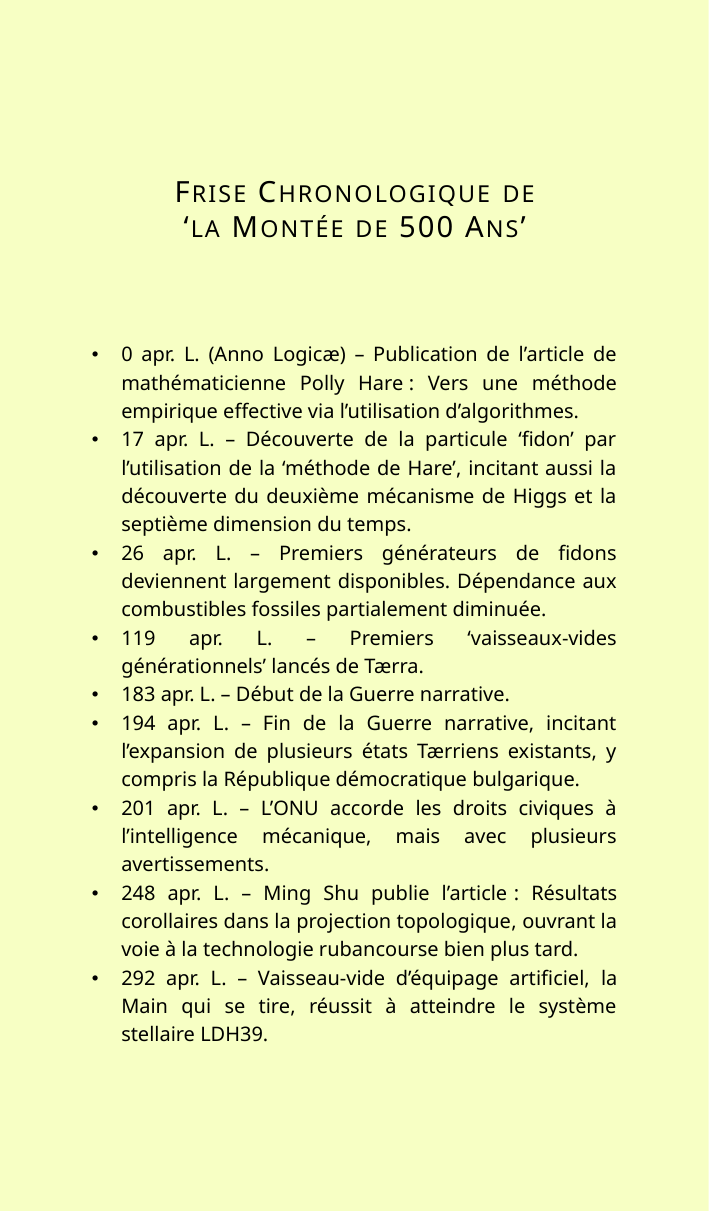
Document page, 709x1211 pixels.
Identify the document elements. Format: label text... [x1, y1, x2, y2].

list 119 apr. L. – Premiers ‘vaisseaux-vides générationnels’ lancés de Tærra. [92, 622, 617, 679]
list 194 apr. L. – Fin de la Guerre narrative, incitant l’expansion de plusieurs états Tærriens existants, y compris la République démocratique bulgarique. [92, 707, 617, 792]
list 0 apr. L. (Anno Logicæ) – Publication de l’article de mathématicienne Polly Hare : Vers une méthode empirique effective via l’utilisation d’algorithmes. [92, 339, 617, 424]
subtitle Frise Chronologique de ‘la Montée de 500 Ans’ [62, 174, 647, 245]
list 248 apr. L. – Ming Shu publie l’article : Résultats corollaires dans la projection topologique, ouvrant la voie à la technologie rubancourse bien plus tard. [92, 877, 617, 962]
list 201 apr. L. – L’ONU accorde les droits civiques à l’intelligence mécanique, mais avec plusieurs avertissements. [92, 792, 617, 877]
list 26 apr. L. – Premiers générateurs de fidons deviennent largement disponibles. Dépendance aux combustibles fossiles partialement diminuée. [92, 537, 617, 622]
list 292 apr. L. – Vaisseau-vide d’équipage artificiel, la Main qui se tire, réussit à atteindre le système stellaire LDH39. [92, 962, 617, 1047]
list 183 apr. L. – Début de la Guerre narrative. [92, 679, 617, 707]
list 17 apr. L. – Découverte de la particule ‘fidon’ par l’utilisation de la ‘méthode de Hare’, incitant aussi la découverte du deuxième mécanisme de Higgs et la septième dimension du temps. [92, 424, 617, 537]
